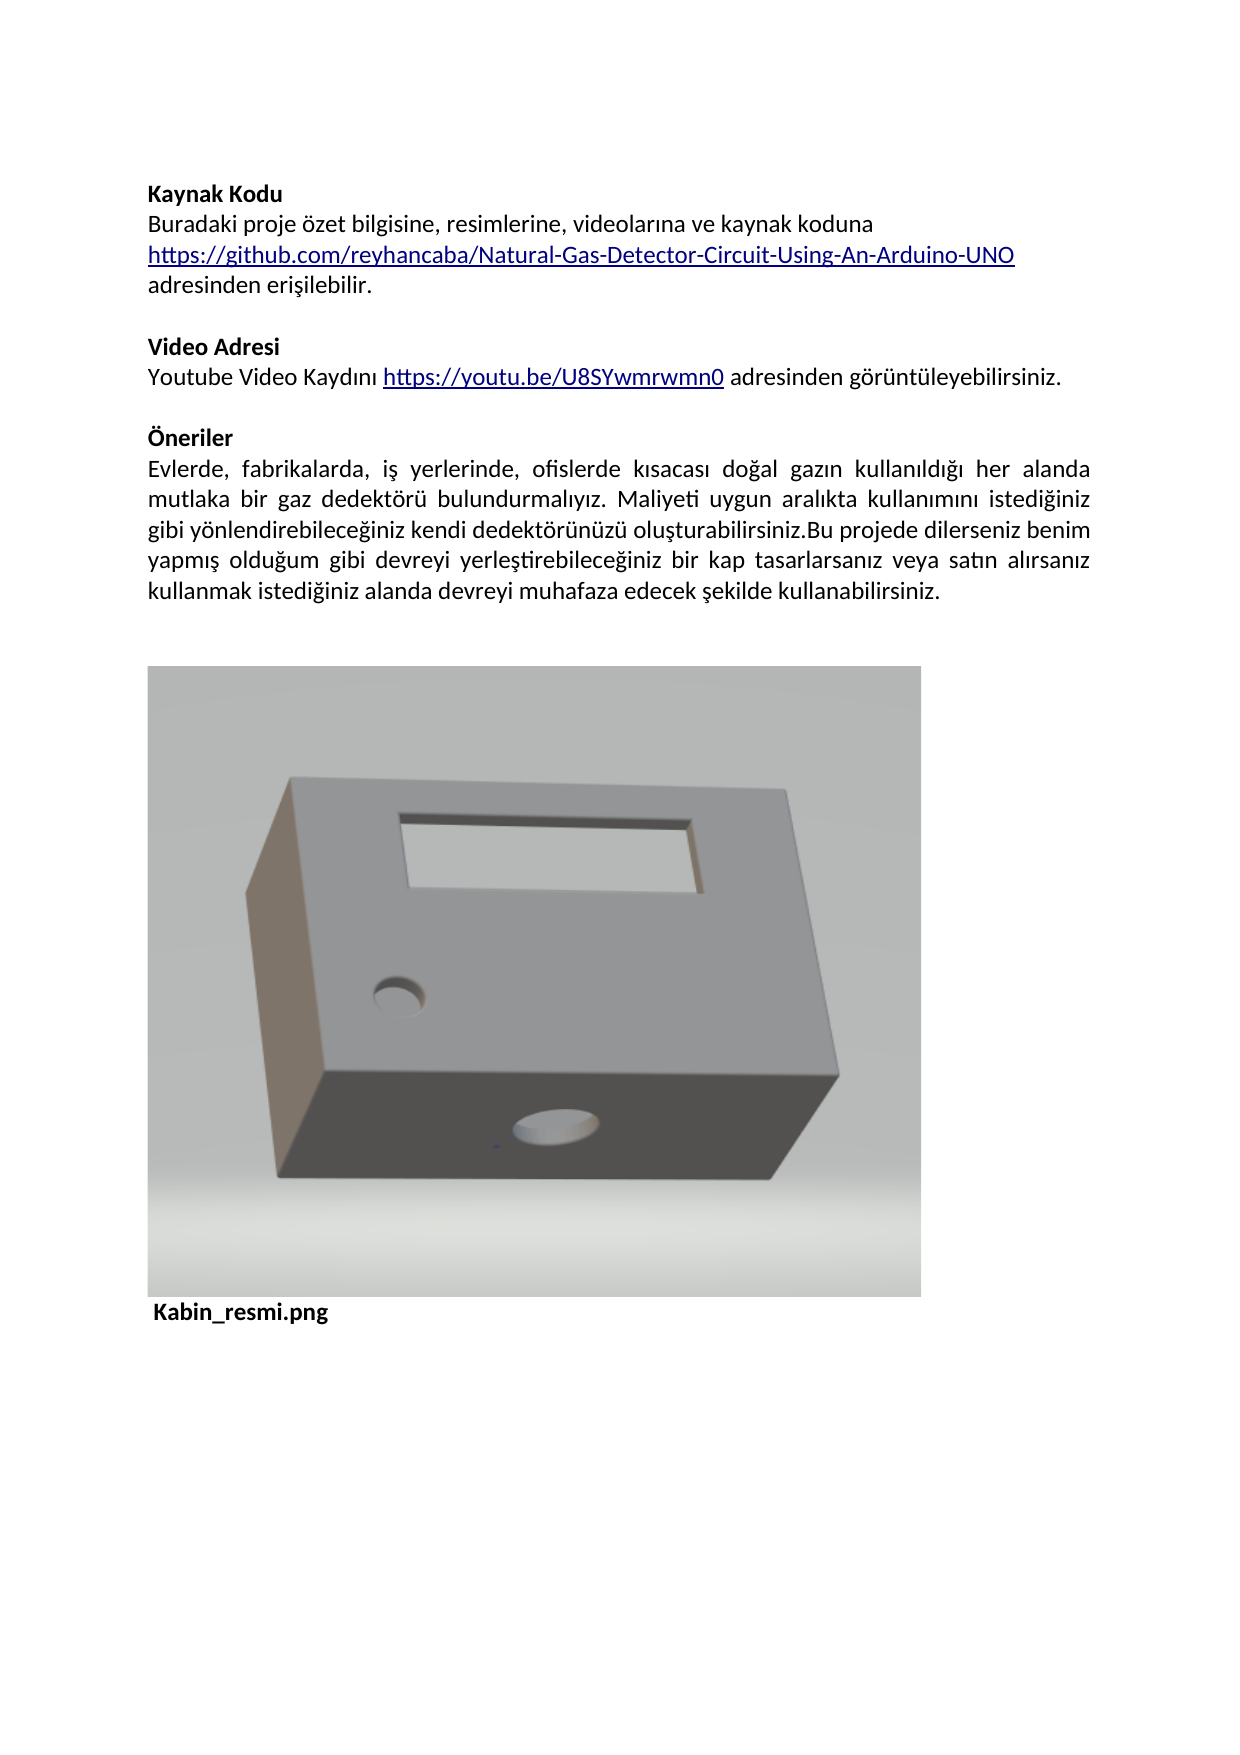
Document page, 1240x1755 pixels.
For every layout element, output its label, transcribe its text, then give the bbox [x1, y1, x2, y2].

text Evlerde, fabrikalarda, iş yerlerinde, ofislerde kısacası doğal gazın kullanıldığı her alanda mutlaka bir gaz dedektörü bulundurmalıyız. Maliyeti uygun aralıkta kullanımını istediğiniz gibi yönlendirebileceğiniz kendi dedektörünüzü oluşturabilirsiniz.Bu projede dilerseniz benim yapmış olduğum gibi devreyi yerleştirebileceğiniz bir kap tasarlarsanız veya satın alırsanız kullanmak istediğiniz alanda devreyi muhafaza edecek şekilde kullanabilirsiniz. [148, 453, 1092, 605]
text Kaynak Kodu [148, 178, 1092, 209]
text Video Adresi [148, 331, 1092, 361]
text Öneriler [148, 422, 1092, 453]
text Kabin_resmi.png [148, 1296, 1092, 1327]
text Youtube Video Kaydını https://youtu.be/U8SYwmrwmn0 adresinden görüntüleyebilirsiniz. [148, 361, 1092, 392]
text Buradaki proje özet bilgisine, resimlerine, videolarına ve kaynak koduna https://github.com/reyhancaba/Natural-Gas-Detector-Circuit-Using-An-Arduino-UNO adresinden erişilebilir. [148, 209, 1092, 300]
